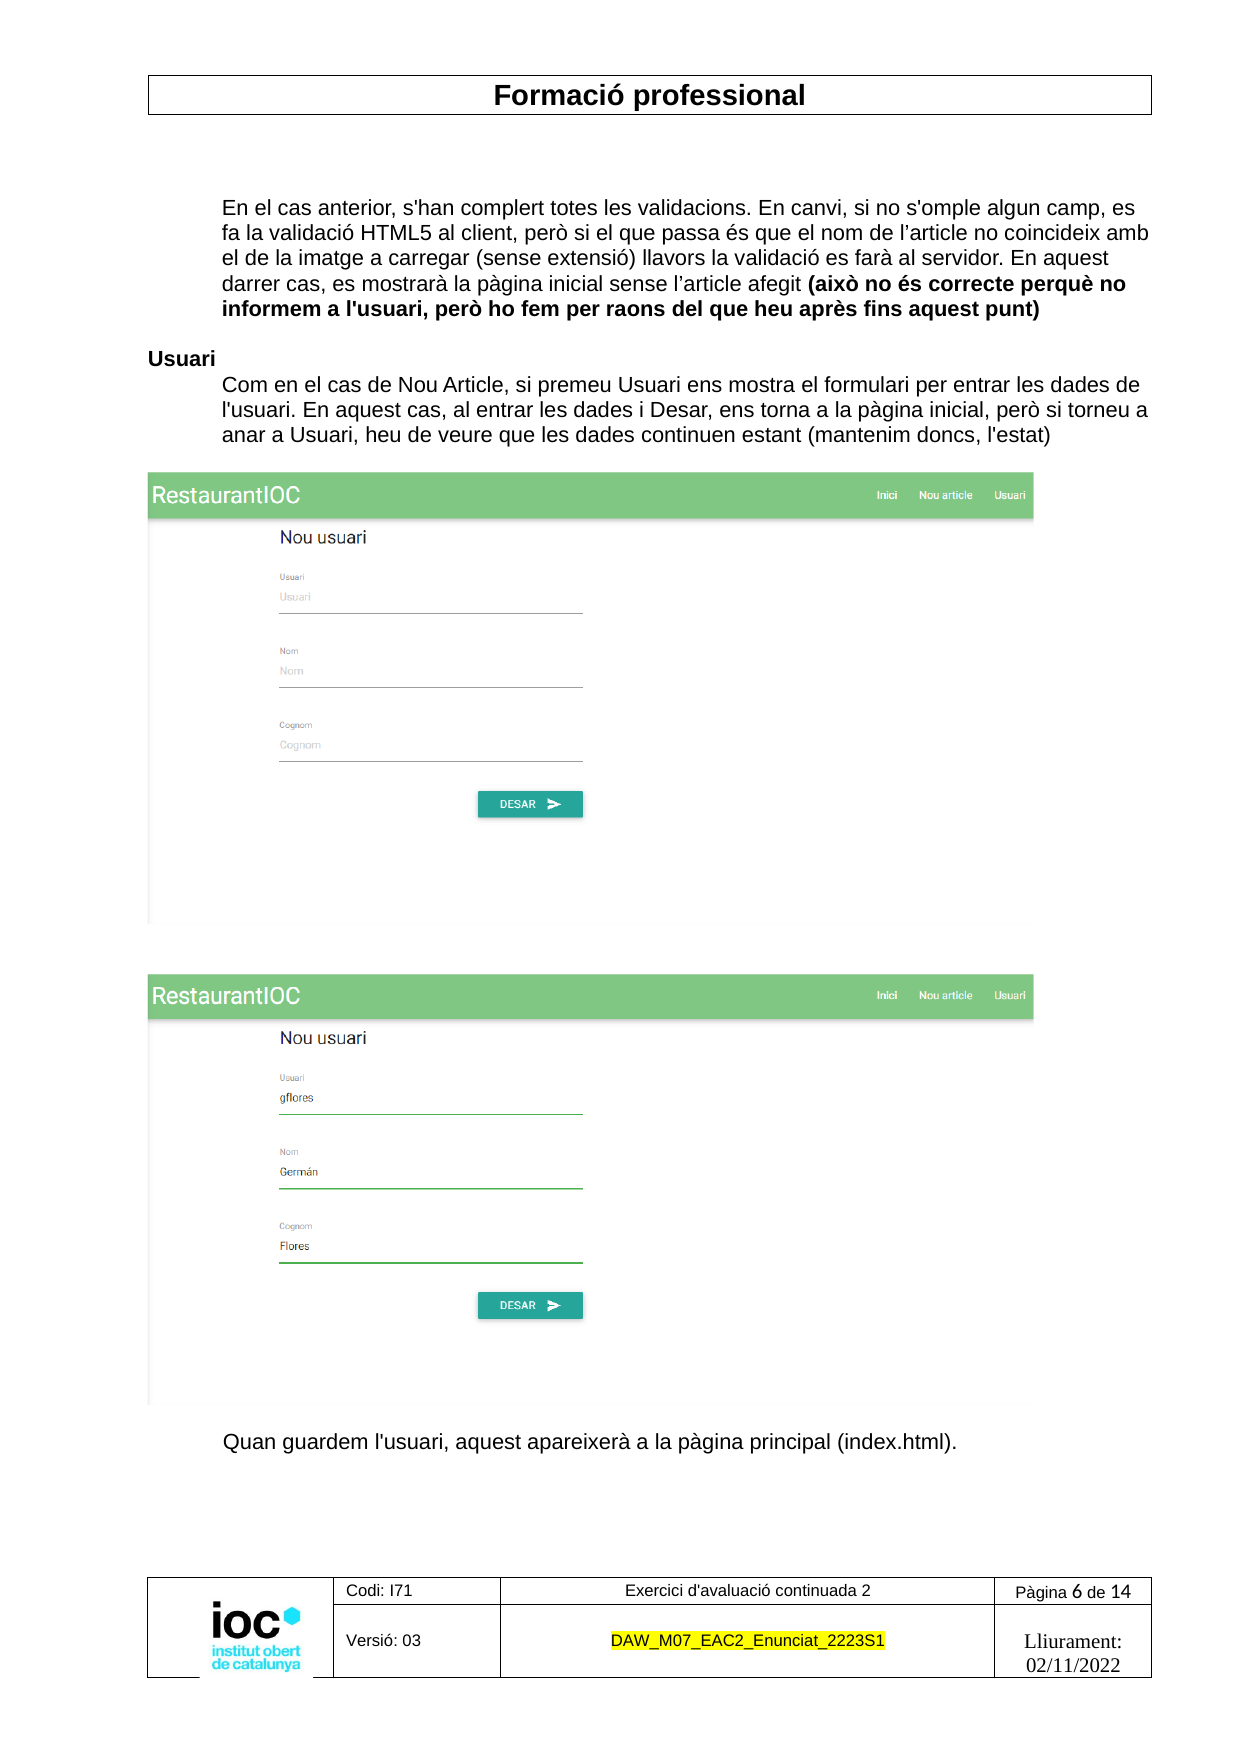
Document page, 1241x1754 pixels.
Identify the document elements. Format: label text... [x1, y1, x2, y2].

text Usuari [148, 346, 1152, 372]
text Com en el cas de Nou Article, si premeu Usuari ens mostra el formulari per entrar les dades de l'usuari. En aquest cas, al entrar les dades i Desar, ens torna a la pàgina inicial, però si torneu a anar a Usuari, heu de veure que les dades continuen estant (mantenim doncs, l'estat) [222, 372, 1152, 447]
text En el cas anterior, s'han complert totes les validacions. En canvi, si no s'omple algun camp, es fa la validació HTML5 al client, però si el que passa és que el nom de l’article no coincideix amb el de la imatge a carregar (sense extensió) llavors la validació es farà al servidor. En aquest darrer cas, es mostrarà la pàgina inicial sense l’article afegit (això no és correcte perquè no informem a l'usuari, però ho fem per raons del que heu après fins aquest punt) [222, 195, 1152, 321]
text Quan guardem l'usuari, aquest apareixerà a la pàgina principal (index.html). [148, 1429, 1152, 1454]
